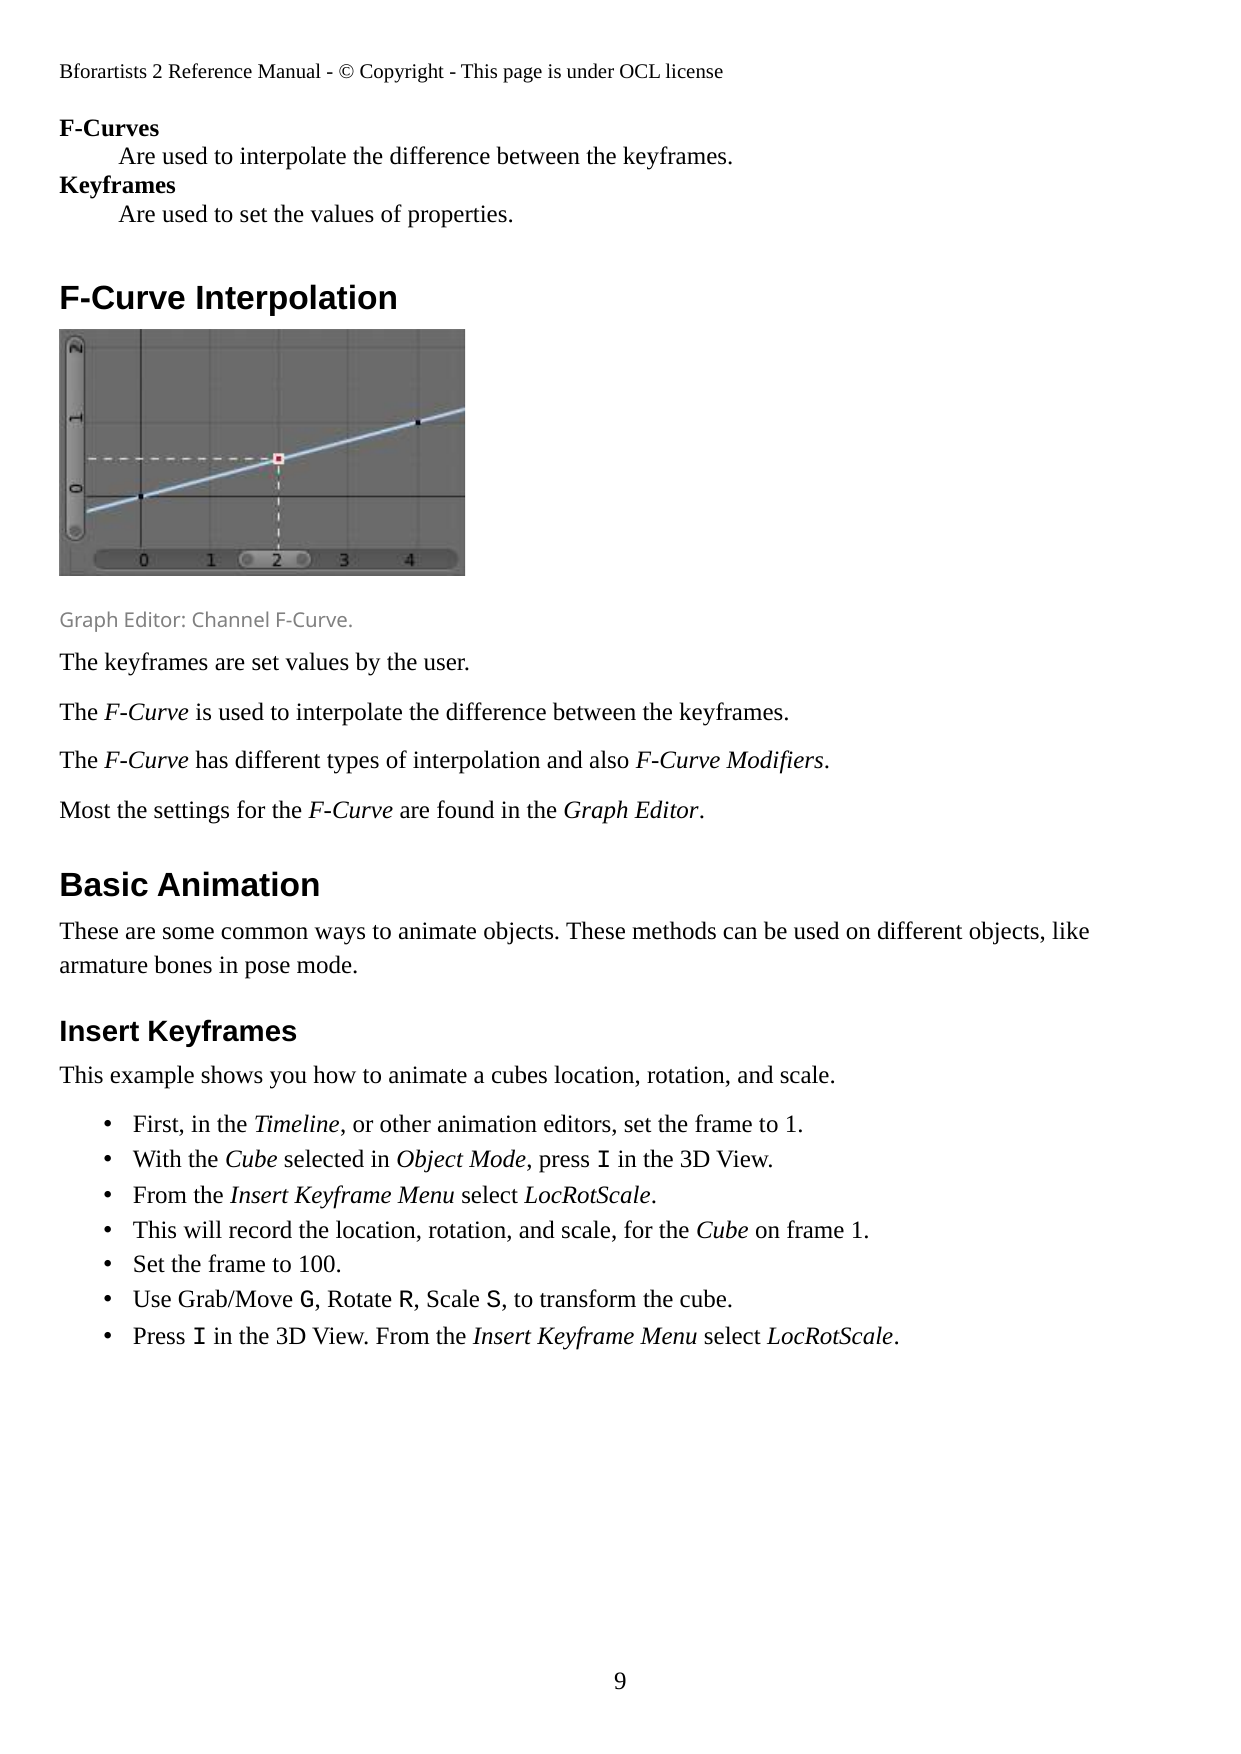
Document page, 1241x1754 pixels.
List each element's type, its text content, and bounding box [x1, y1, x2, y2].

text The F-Curve has different types of interpolation and also F-Curve Modifiers. [59, 746, 1181, 774]
text Most the settings for the F-Curve are found in the Graph Editor. [59, 795, 1181, 823]
subtitle F-Curve Interpolation [59, 278, 1181, 317]
text These are some common ways to animate objects. These methods can be used on different objects, like armature bones in pose mode. [59, 916, 1181, 979]
list From the Insert Keyframe Menu select LocRotScale. [103, 1181, 1181, 1209]
subtitle Insert Keyframes [59, 1014, 1181, 1048]
subtitle F-Curves [59, 113, 1181, 141]
list First, in the Timeline, or other animation editors, set the frame to 1. [103, 1109, 1181, 1138]
list This will record the location, rotation, and scale, for the Cube on frame 1. [103, 1215, 1181, 1244]
list Use Grab/Move G, Rotate R, Scale S, to transform the cube. [103, 1284, 1181, 1315]
list Are used to interpolate the difference between the keyframes. [118, 141, 1181, 170]
subtitle Keyframes [59, 170, 1181, 199]
picture [59, 329, 466, 576]
subtitle Basic Animation [59, 864, 1181, 903]
list Press I in the 3D View. From the Insert Keyframe Menu select LocRotScale. [103, 1321, 1181, 1352]
list With the Cube selected in Object Mode, press I in the 3D View. [103, 1144, 1181, 1174]
list Are used to set the values of properties. [118, 199, 1181, 228]
text The F-Curve is used to interpolate the difference between the keyframes. [59, 697, 1181, 725]
text The keyframes are set values by the user. [59, 647, 1181, 676]
text Graph Editor: Channel F-Curve. [59, 602, 1181, 633]
text This example shows you how to animate a cubes location, rotation, and scale. [59, 1060, 1181, 1089]
list Set the frame to 100. [103, 1249, 1181, 1278]
